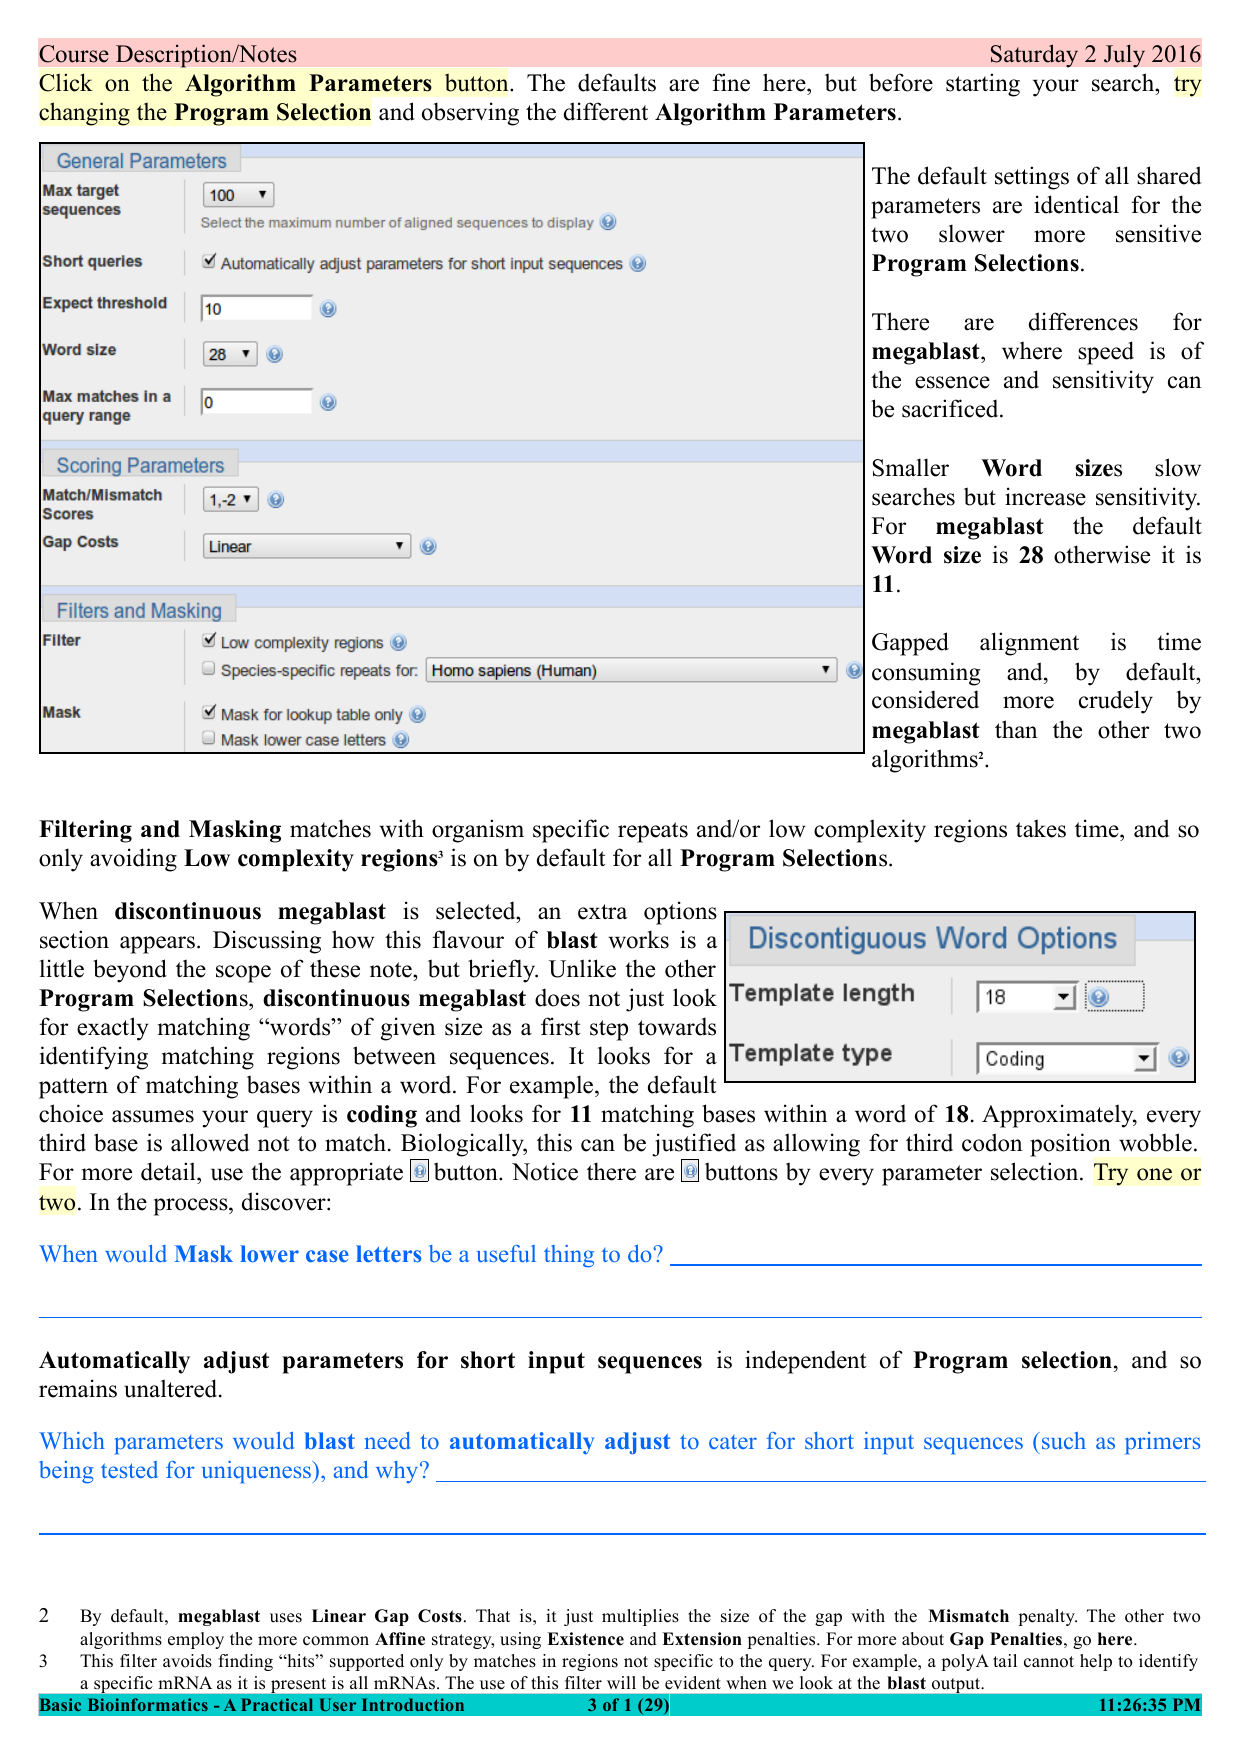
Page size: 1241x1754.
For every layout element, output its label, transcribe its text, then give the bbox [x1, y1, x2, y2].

text By default, megablast uses Linear Gap Costs. That is, it just multiplies the size of the gap with the Mismatch penalty. The other two algorithms employ the more common Affine strategy, using Existence and Extension penalties. For more about Gap Penalties, go here. [38, 1603, 1202, 1649]
text When discontinuous megablast is selected, an extra options section appears. Discussing how this flavour of blast works is a little beyond the scope of these note, but briefly. Unlike the other Program Selections, discontinuous megablast does not just look for exactly matching “words” of given size as a first step towards identifying matching regions between sequences. It looks for a pattern of matching bases within a word. For example, the default choice assumes your query is coding and looks for 11 matching bases within a word of 18. Approximately, every third base is allowed not to match. Biologically, this can be justified as allowing for third codon position wobble. For more detail, use the appropriatebutton. Notice there arebuttons by every parameter selection. Try one or two. In the process, discover: [38, 896, 1202, 1215]
text The default settings of all shared parameters are identical for the two slower more sensitive Program Selections. [865, 161, 1202, 277]
text When would Mask lower case letters be a useful thing to do? [38, 1239, 1202, 1268]
text There are differences for megablast, where speed is of the essence and sensitivity can be sacrificed. [865, 307, 1202, 423]
text Click on the Algorithm Parameters button. The defaults are fine here, but before starting your search, try changing the Program Selection and observing the different Algorithm Parameters. [38, 67, 1202, 126]
text Which parameters would blast need to automatically adjust to cater for short input sequences (such as primers being tested for uniqueness), and why? [38, 1426, 1202, 1484]
picture [41, 144, 863, 752]
picture [411, 1160, 428, 1181]
text This filter avoids finding “hits” supported only by matches in regions not specific to the query. For example, a polyA tail cannot help to identify a specific mRNA as it is present is all mRNAs. The use of this filter will be evident when we look at the blast output. [38, 1649, 1202, 1693]
text Filtering and Masking matches with organism specific repeats and/or low complexity regions takes time, and so only avoiding Low complexity regions is on by default for all Program Selections. [38, 814, 1202, 872]
text Smaller Word sizes slow searches but increase sensitivity. For megablast the default Word size is 28 otherwise it is 11. [865, 452, 1202, 598]
text Gapped alignment is time consuming and, by default, considered more crudely by megablast than the other two algorithms. [38, 627, 1202, 773]
text Automatically adjust parameters for short input sequences is independent of Program selection, and so remains unaltered. [38, 1344, 1202, 1403]
picture [726, 913, 1194, 1081]
picture [682, 1160, 699, 1181]
